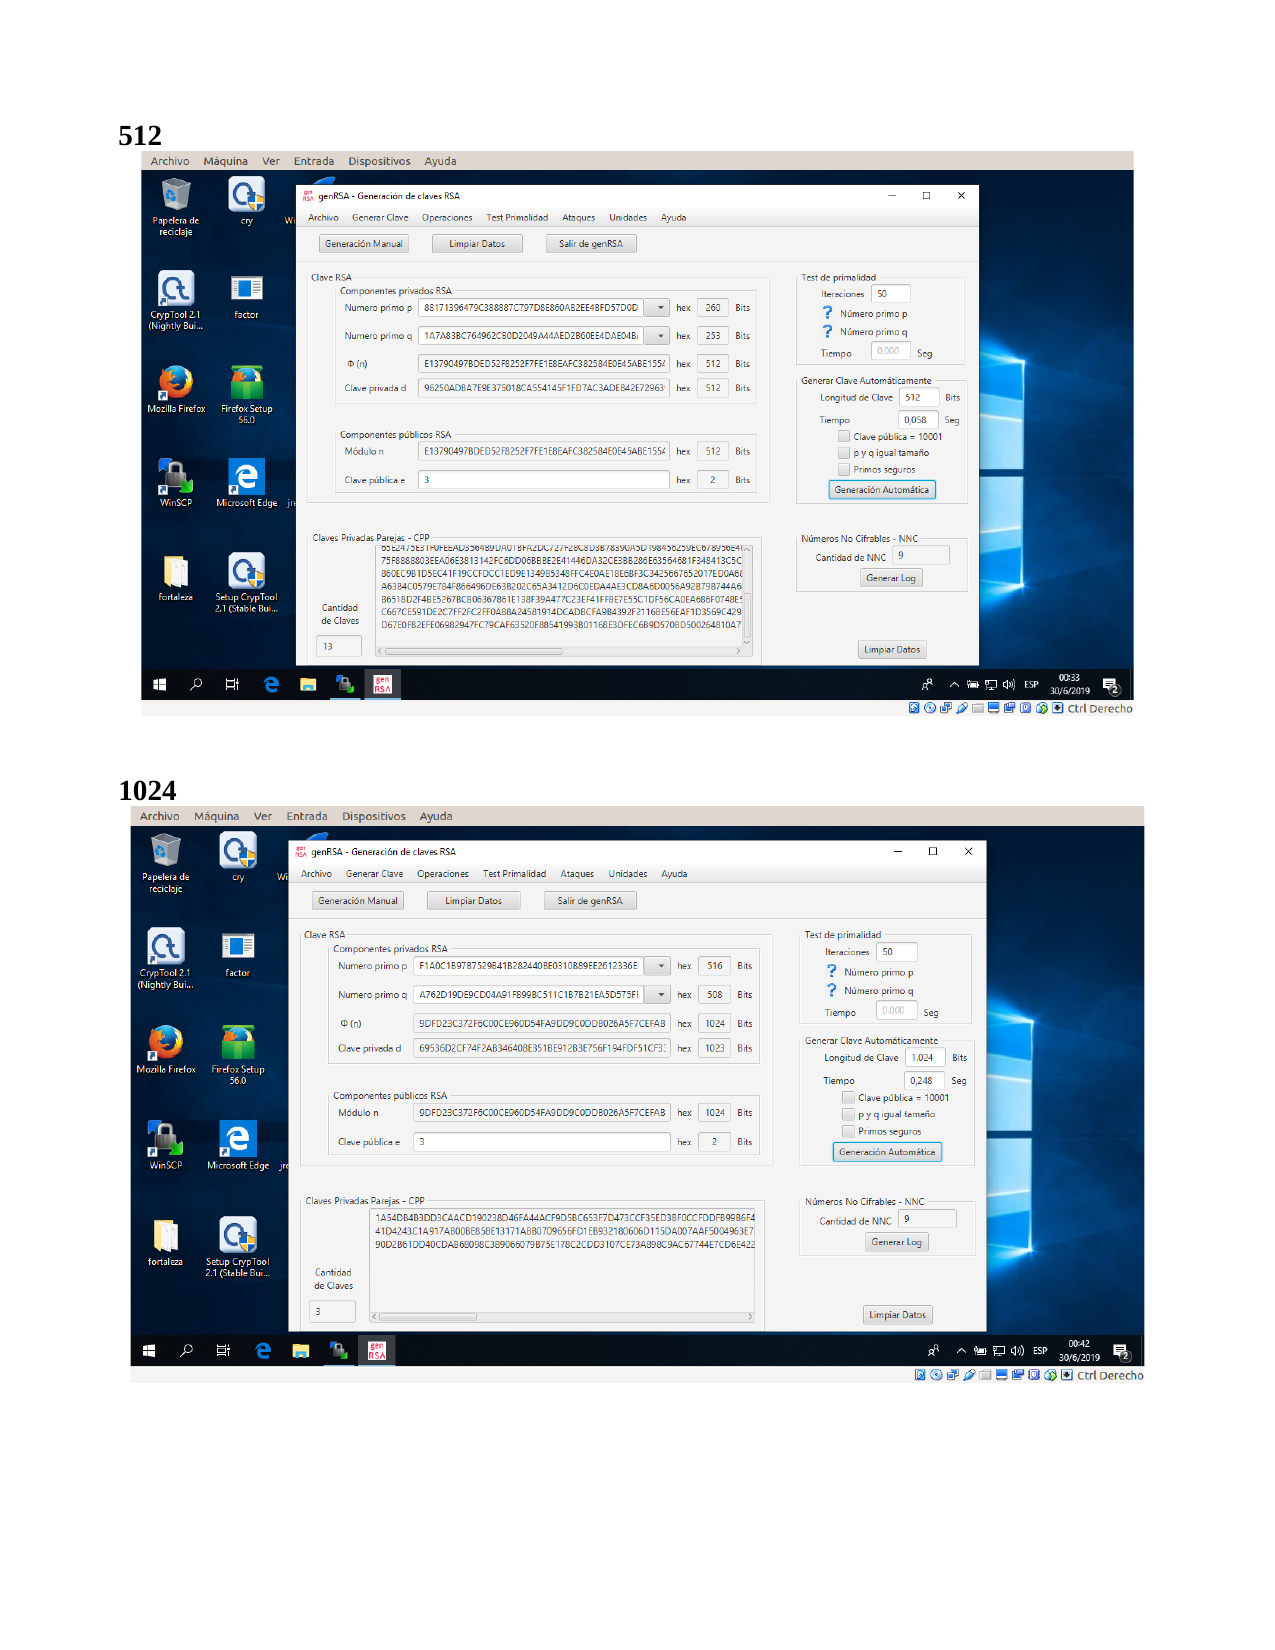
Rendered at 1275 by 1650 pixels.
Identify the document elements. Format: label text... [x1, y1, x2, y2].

text 1024 [118, 773, 1157, 806]
picture [141, 151, 1134, 716]
text 512 [118, 118, 1157, 152]
picture [130, 806, 1145, 1383]
